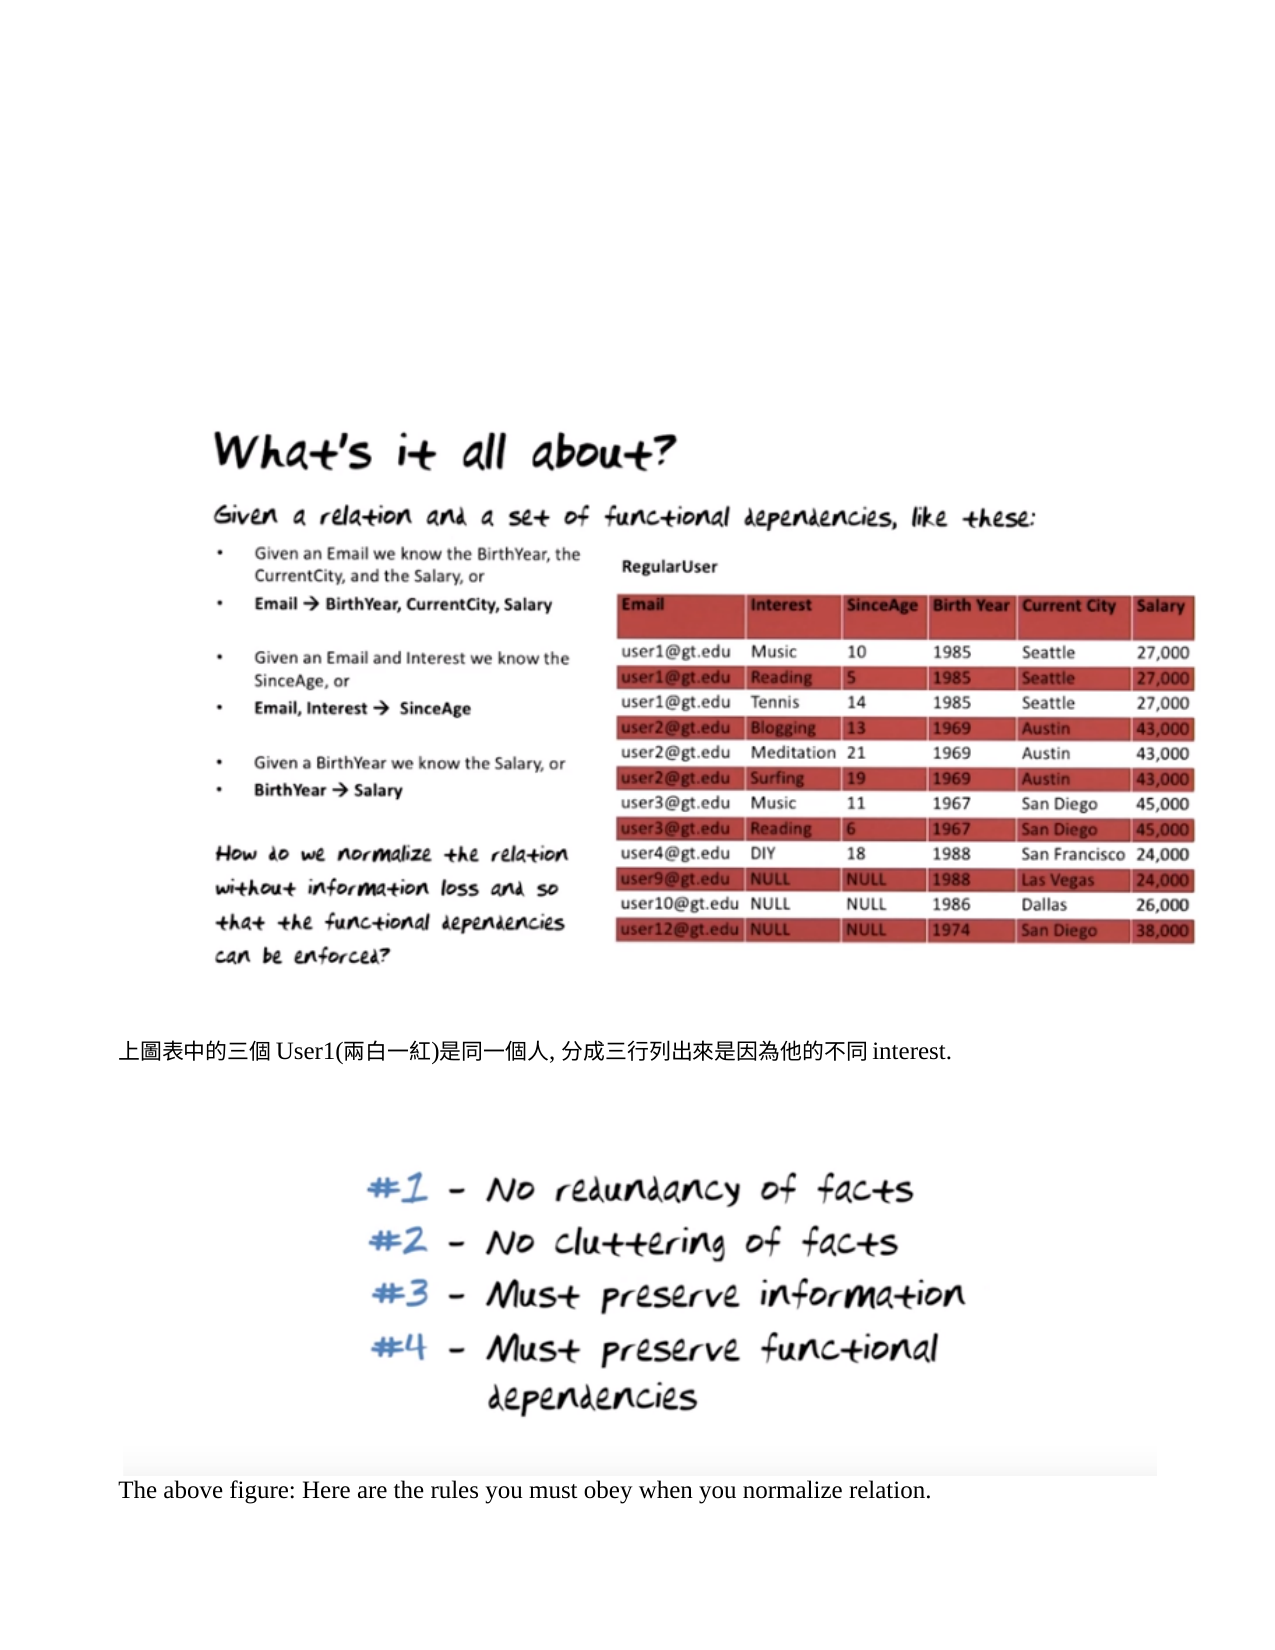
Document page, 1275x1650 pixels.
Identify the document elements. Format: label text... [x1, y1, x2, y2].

text 上圖表中的三個User1(兩白一紅)是同一個人, 分成三行列出來是因為他的不同interest. [118, 1034, 1157, 1066]
text The above figure: Here are the rules you must obey when you normalize relation. [118, 1476, 1157, 1504]
picture [168, 415, 1207, 977]
text [118, 1066, 1157, 1087]
picture [118, 1087, 1157, 1476]
